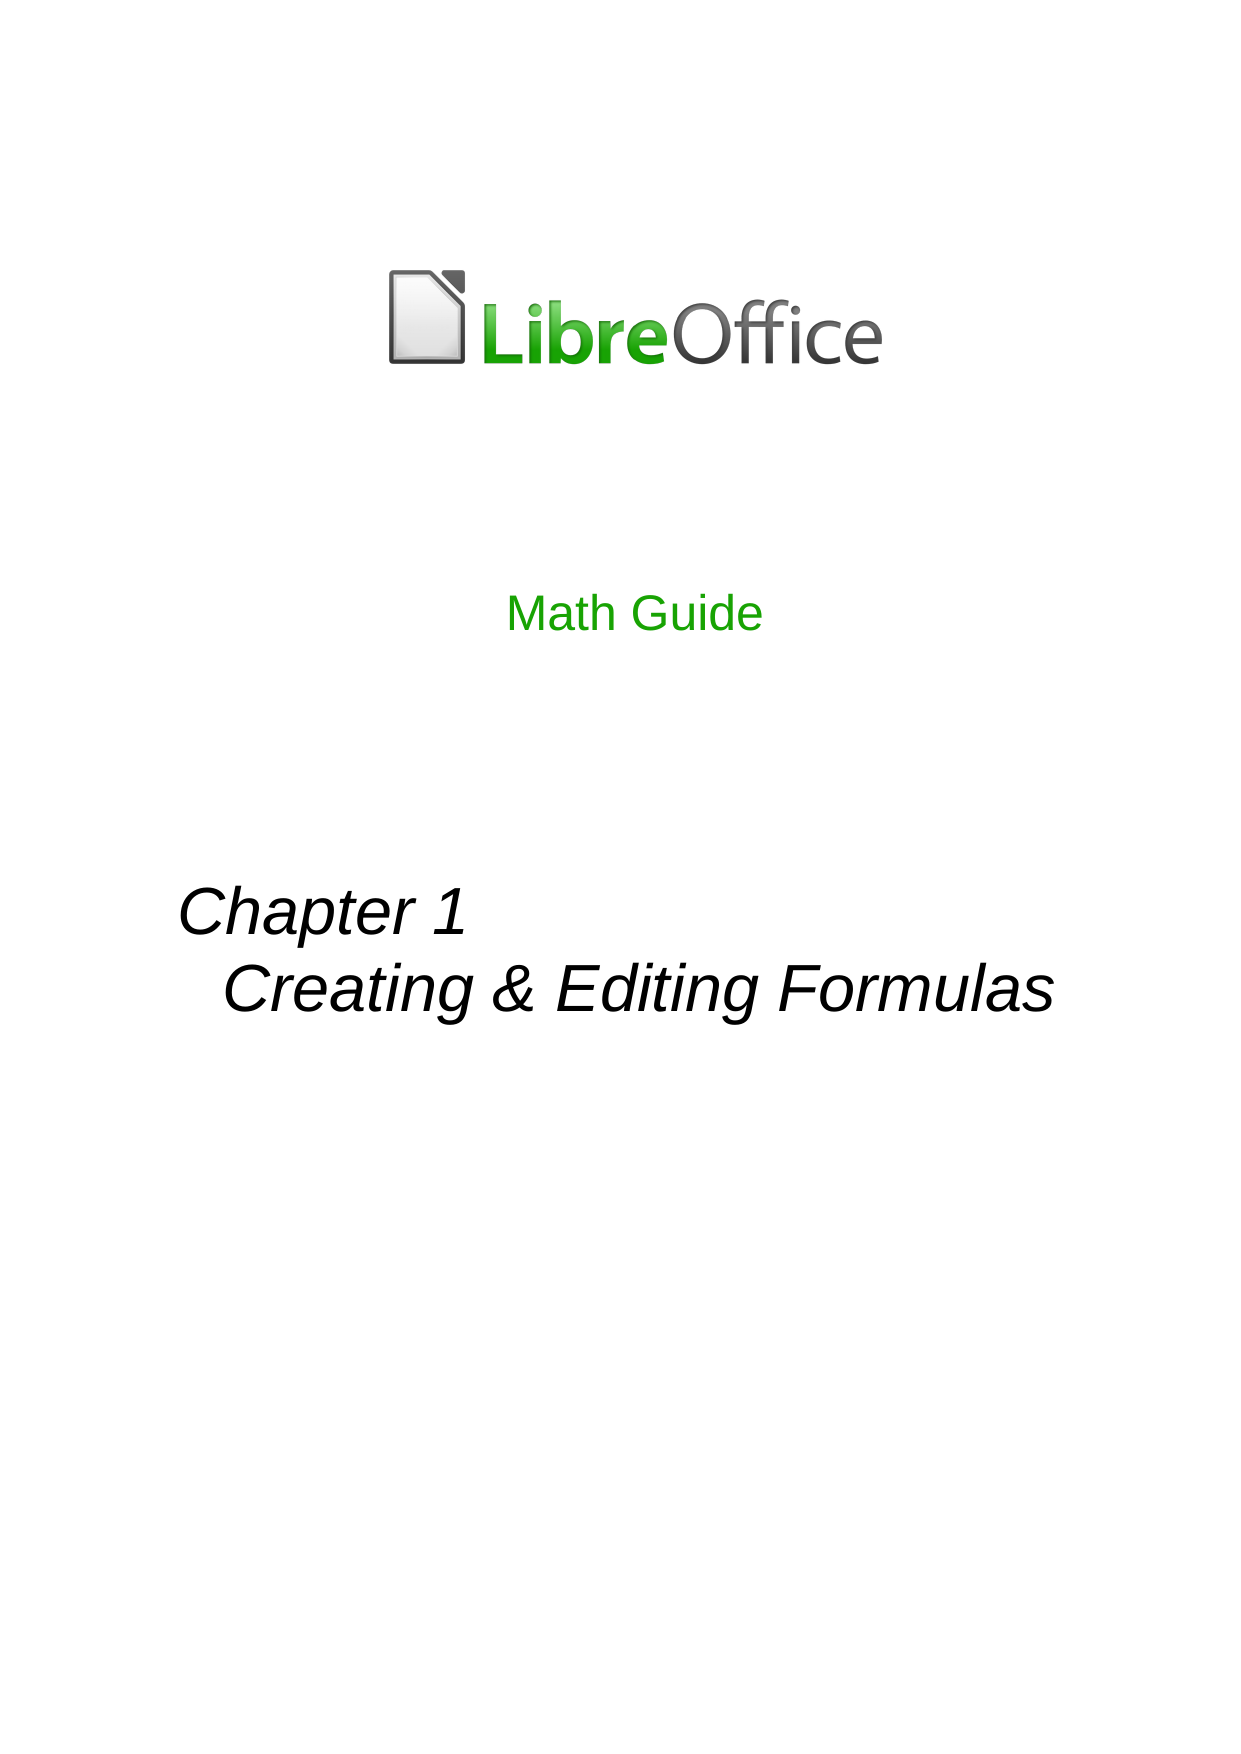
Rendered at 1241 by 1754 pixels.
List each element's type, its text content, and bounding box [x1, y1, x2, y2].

title Chapter 1 Creating & Editing Formulas [177, 872, 1093, 1025]
picture [385, 265, 885, 371]
text Math Guide [177, 583, 1093, 641]
